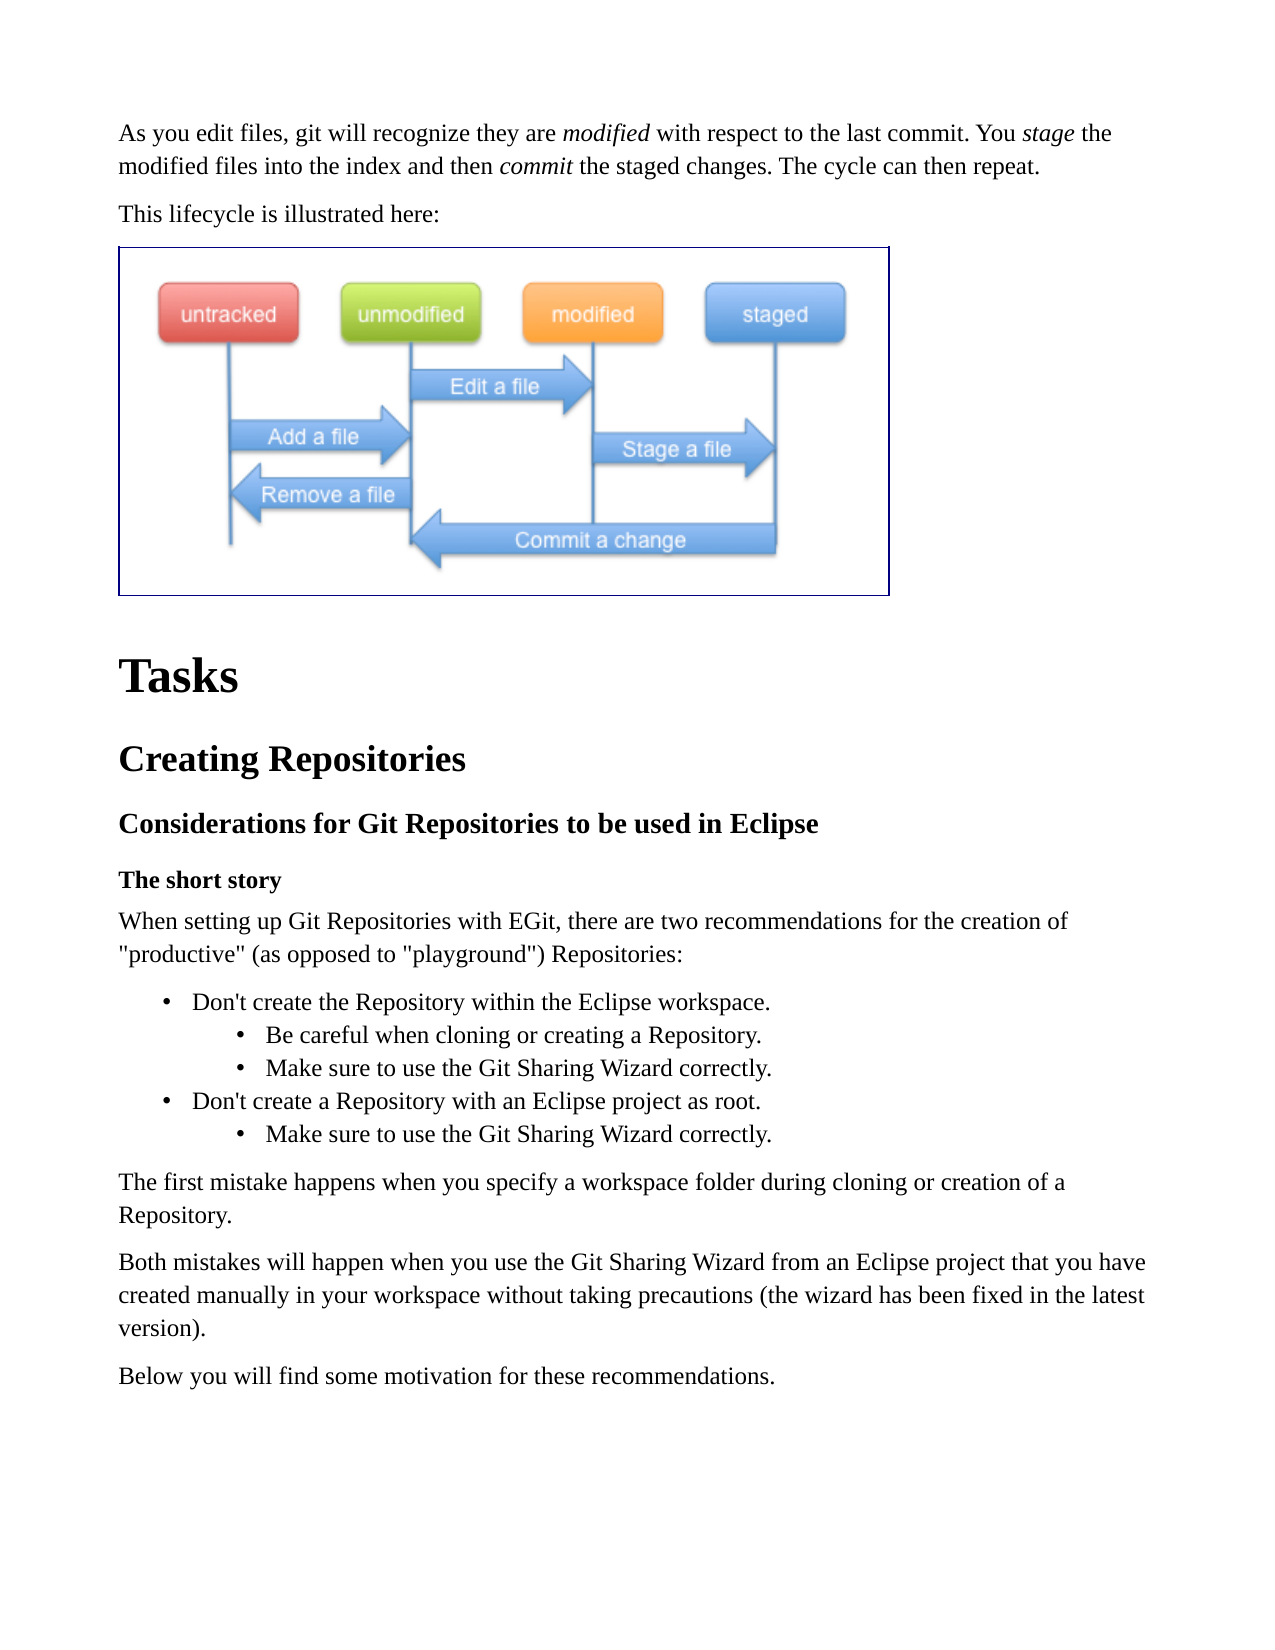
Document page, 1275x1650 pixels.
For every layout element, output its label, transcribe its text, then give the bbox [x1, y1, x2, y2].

list Be careful when cloning or creating a Repository. [236, 1020, 1157, 1049]
picture [120, 248, 888, 595]
subtitle The short story [118, 865, 1157, 894]
text This lifecycle is illustrated here: [118, 199, 1157, 227]
text The first mistake happens when you specify a workspace folder during cloning or creation of a Repository. [118, 1167, 1157, 1228]
subtitle Considerations for Git Repositories to be used in Eclipse [118, 807, 1157, 840]
list Make sure to use the Git Sharing Wizard correctly. [236, 1053, 1157, 1082]
subtitle Creating Repositories [118, 736, 1157, 779]
list Don't create a Repository with an Eclipse project as root. [162, 1086, 1157, 1115]
subtitle Tasks [118, 646, 1157, 703]
text Below you will find some motivation for these recommendations. [118, 1361, 1157, 1390]
list Don't create the Repository within the Eclipse workspace. [162, 987, 1157, 1016]
text When setting up Git Repositories with EGit, there are two recommendations for the creation of "productive" (as opposed to "playground") Repositories: [118, 906, 1157, 968]
text As you edit files, git will recognize they are modified with respect to the last commit. You stage the modified files into the index and then commit the staged changes. The cycle can then repeat. [118, 118, 1157, 180]
list Make sure to use the Git Sharing Wizard correctly. [236, 1119, 1157, 1148]
text Both mistakes will happen when you use the Git Sharing Wizard from an Eclipse project that you have created manually in your workspace without taking precautions (the wizard has been fixed in the latest version). [118, 1247, 1157, 1342]
